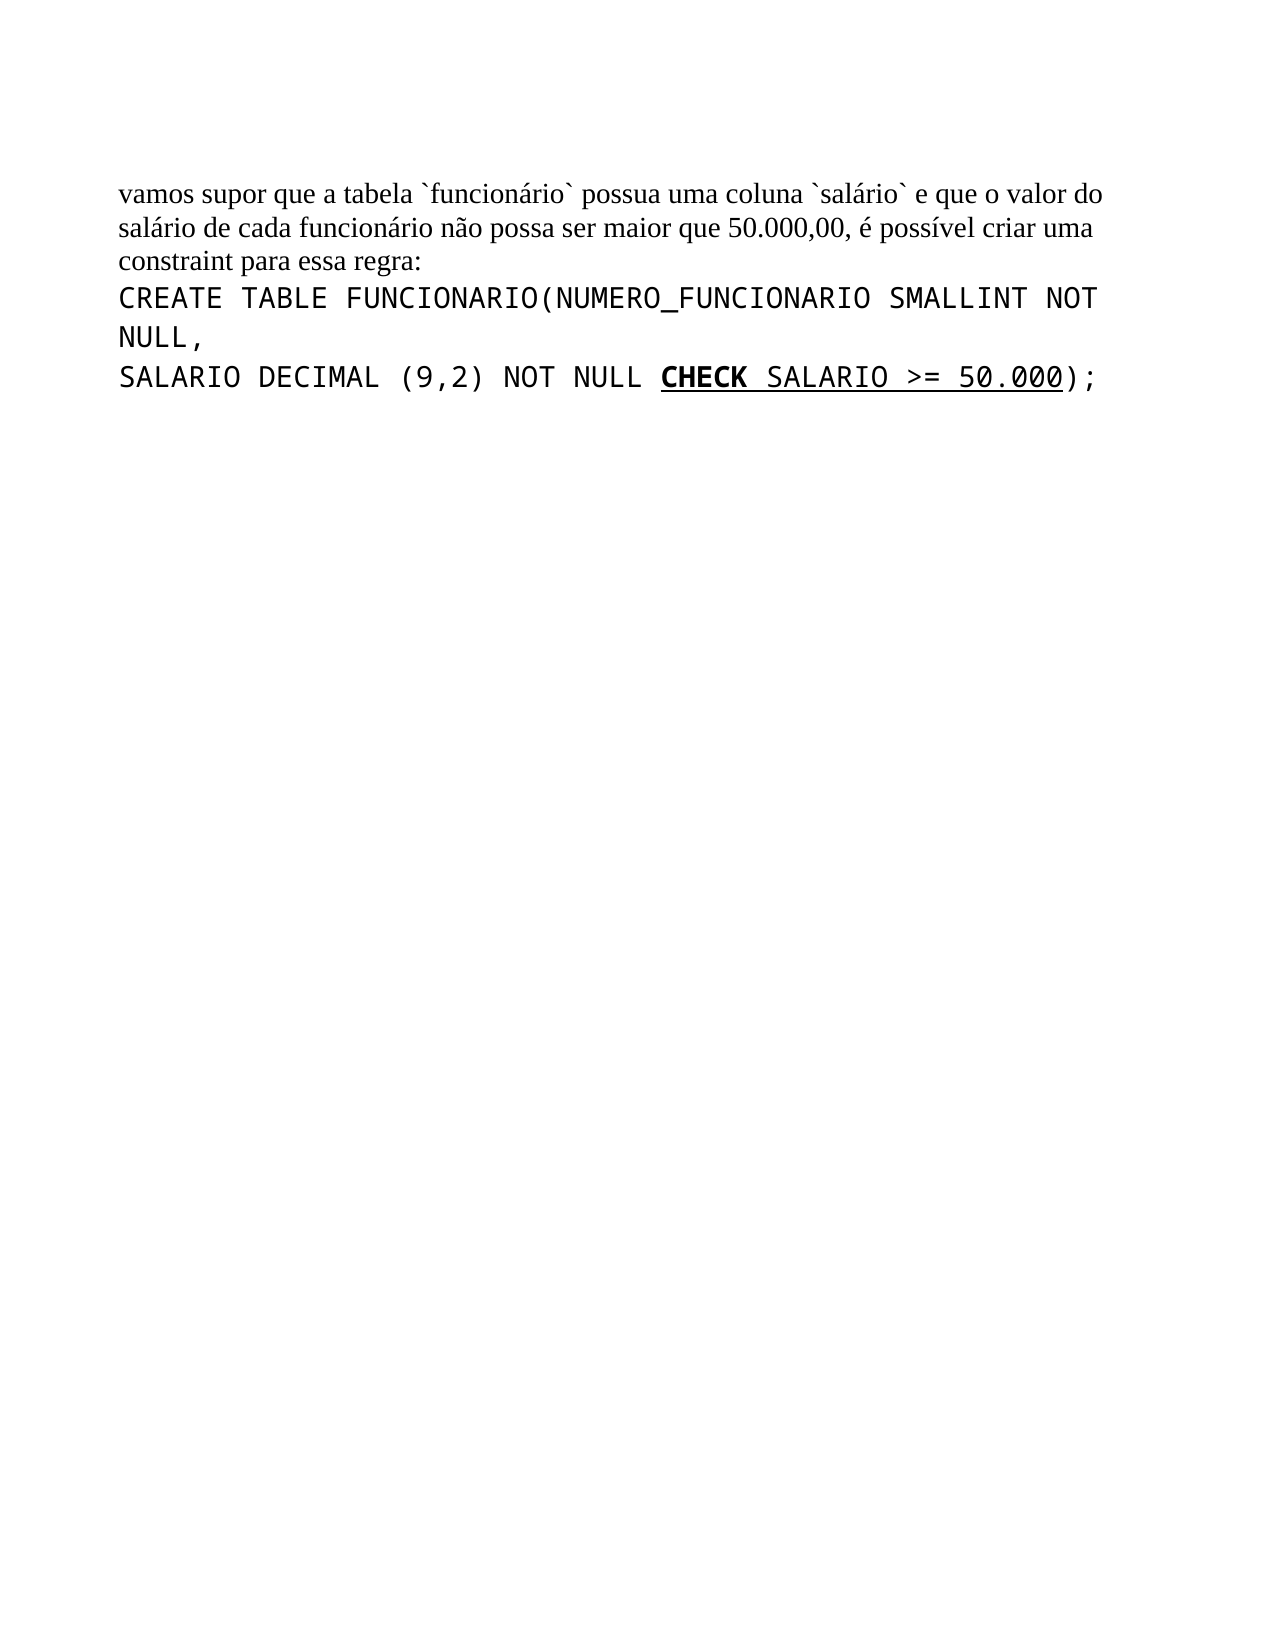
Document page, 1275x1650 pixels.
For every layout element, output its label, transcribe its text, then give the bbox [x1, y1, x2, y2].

text CREATE TABLE FUNCIONARIO(NUMERO_FUNCIONARIO SMALLINT NOT NULL, SALARIO DECIMAL (9,2) NOT NULL CHECK SALARIO >= 50.000); [118, 277, 1157, 396]
list vamos supor que a tabela `funcionário` possua uma coluna `salário` e que o valor do salário de cada funcionário não possa ser maior que 50.000,00, é possível criar uma constraint para essa regra: [118, 176, 1157, 277]
